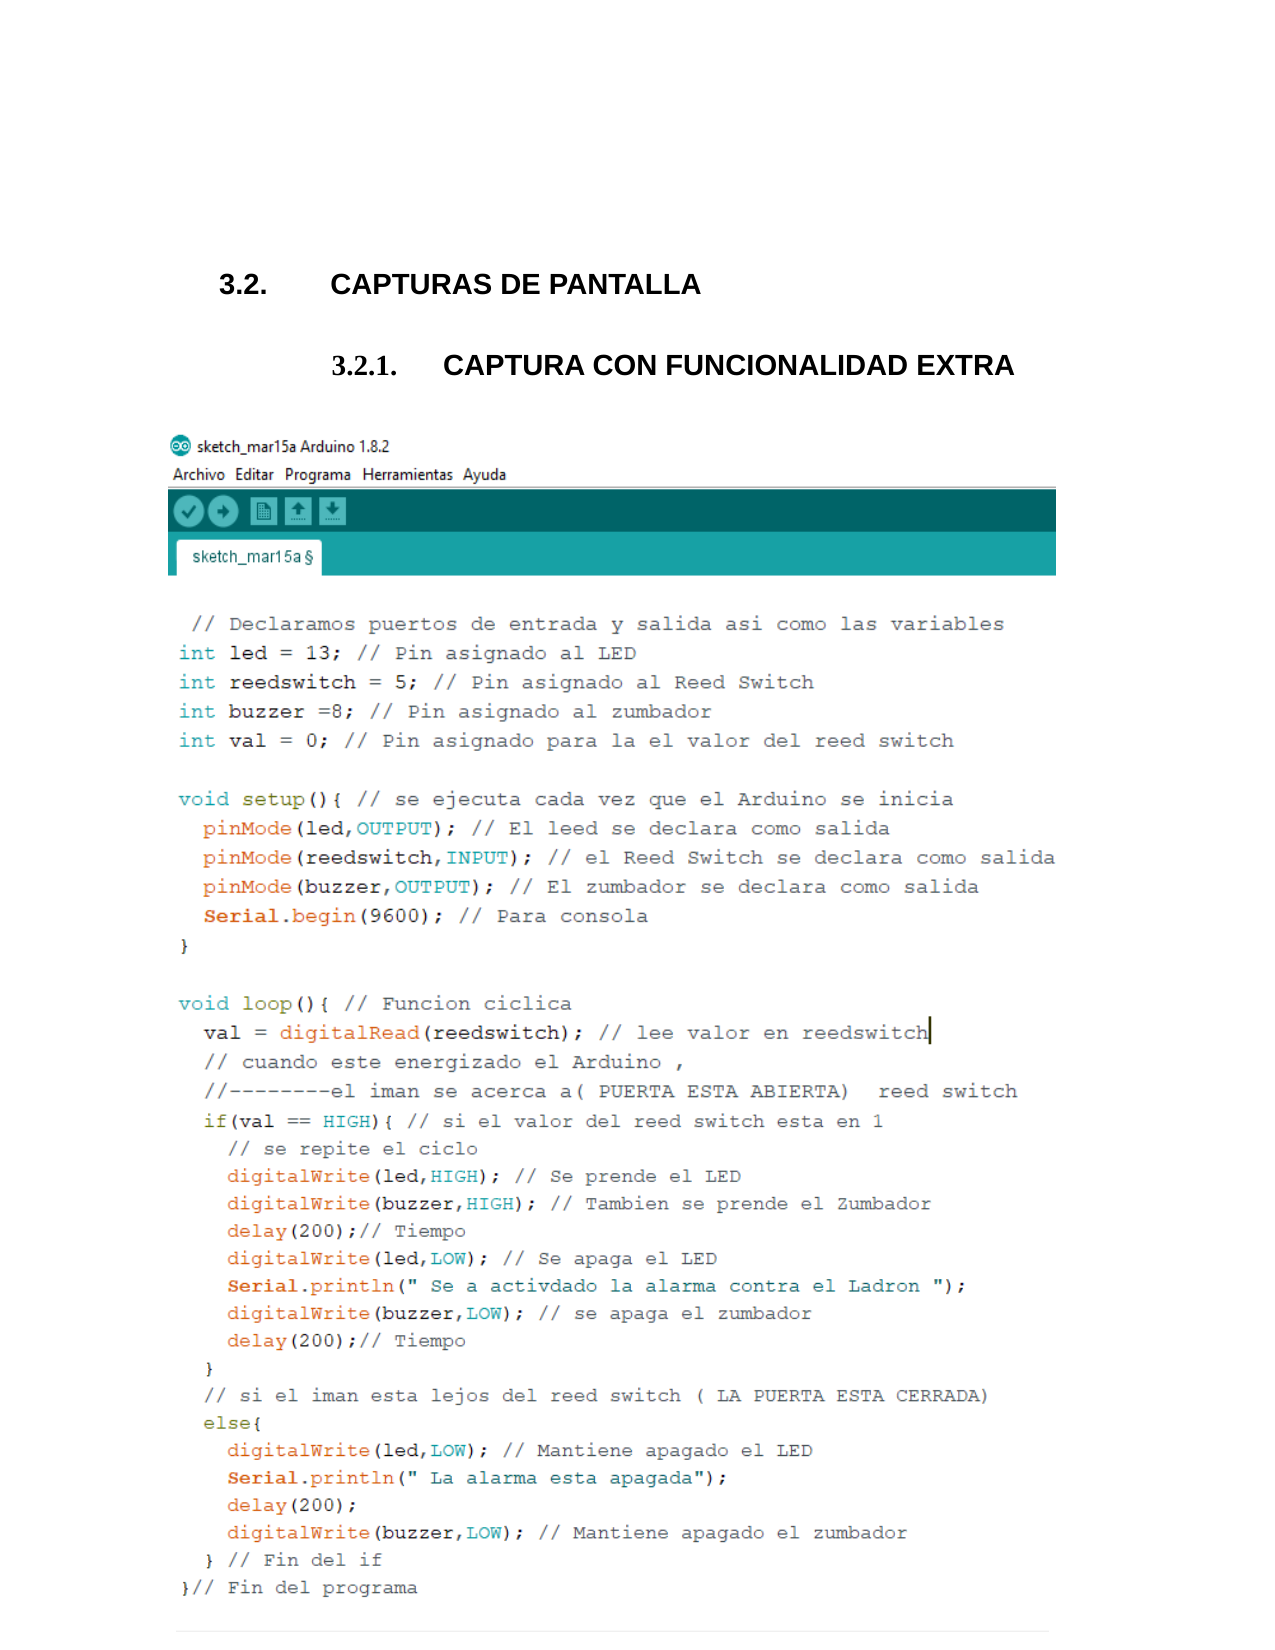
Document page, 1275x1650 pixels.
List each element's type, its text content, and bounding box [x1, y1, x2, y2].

list CAPTURAS DE PANTALLA [330, 267, 1218, 300]
picture [168, 431, 1056, 1632]
list CAPTURA CON FUNCIONALIDAD EXTRA [443, 348, 1218, 382]
